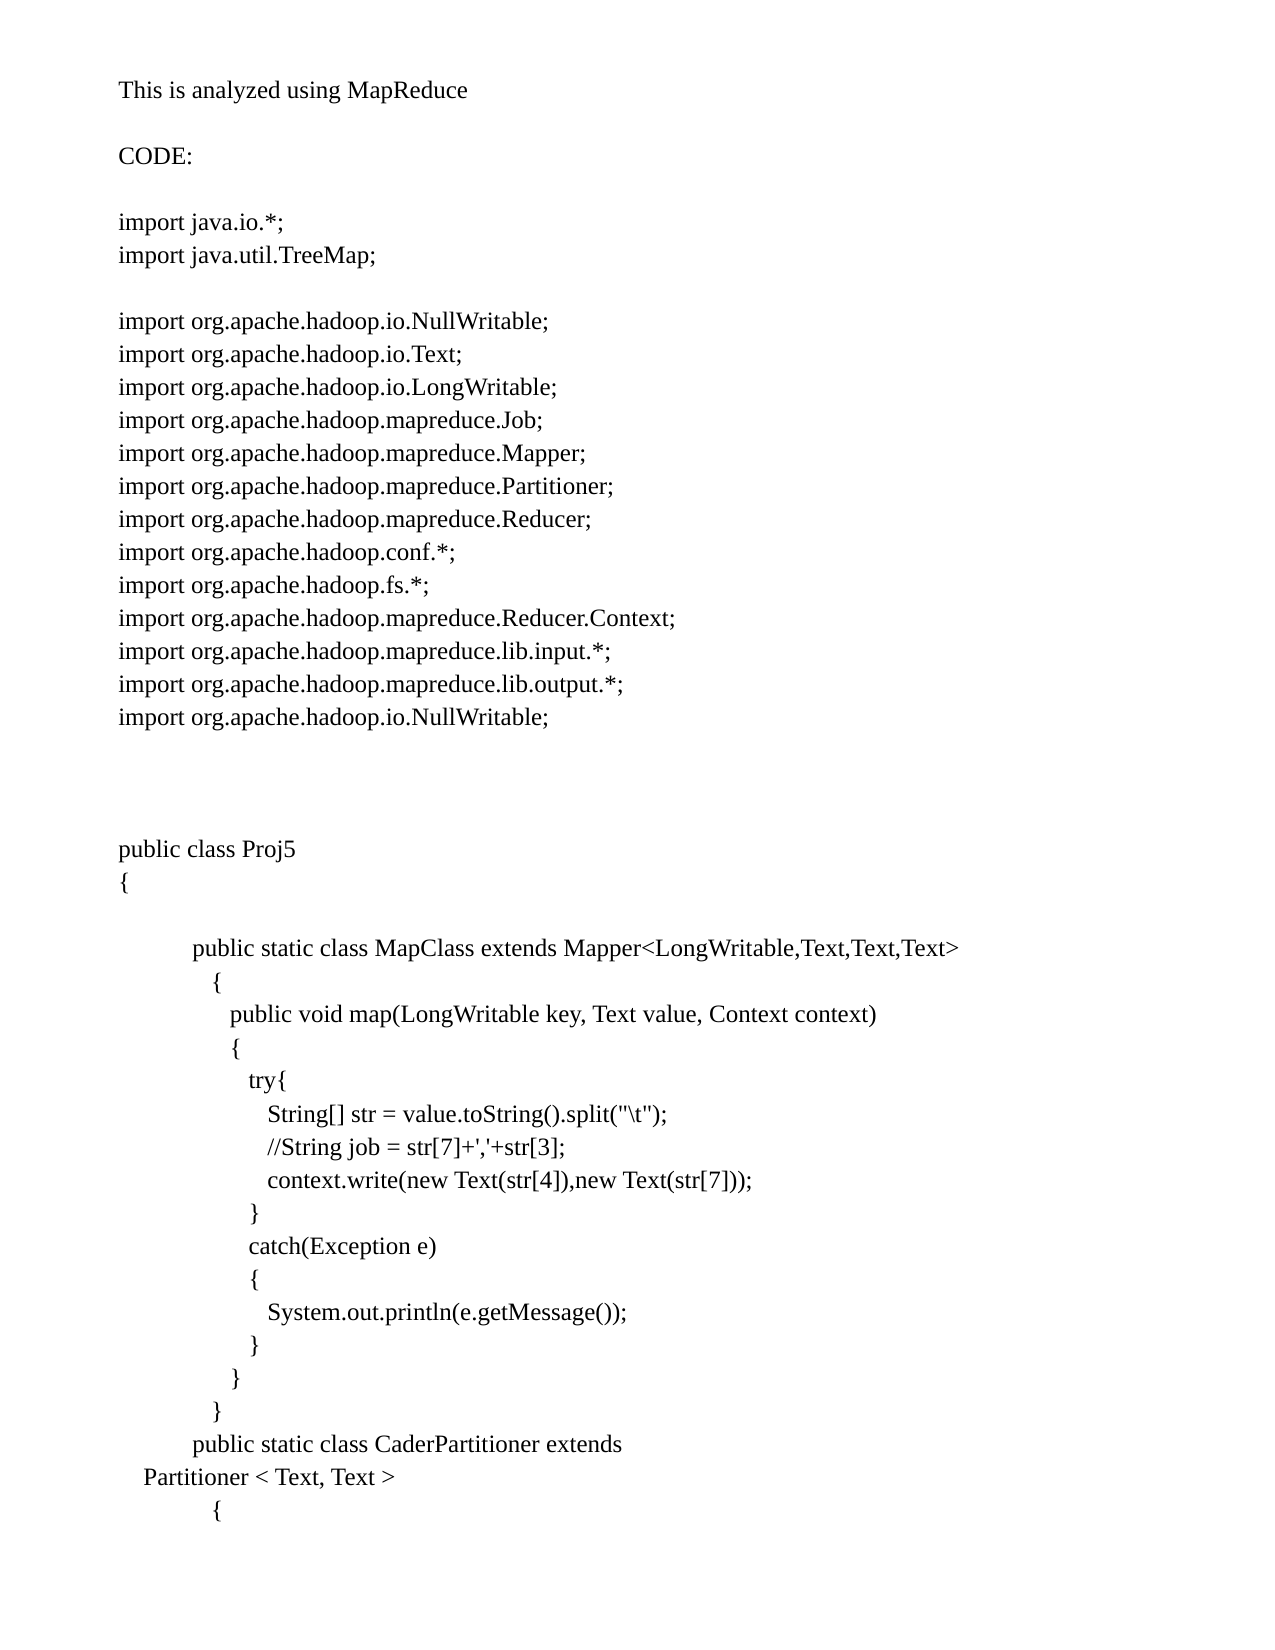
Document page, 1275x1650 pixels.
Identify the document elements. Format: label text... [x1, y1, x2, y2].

text import org.apache.hadoop.fs.*; [118, 570, 1157, 599]
text try{ [118, 1066, 1157, 1094]
text String[] str = value.toString().split("\t"); [118, 1099, 1157, 1127]
text } [118, 1330, 1157, 1358]
text import org.apache.hadoop.mapreduce.Partitioner; [118, 471, 1157, 500]
text { [118, 1495, 1157, 1524]
text public static class CaderPartitioner extends [118, 1429, 1157, 1458]
text import java.io.*; [118, 207, 1157, 236]
text import org.apache.hadoop.mapreduce.Reducer; [118, 504, 1157, 533]
text import org.apache.hadoop.conf.*; [118, 537, 1157, 566]
text import org.apache.hadoop.io.Text; [118, 339, 1157, 368]
text Partitioner < Text, Text > [118, 1462, 1157, 1491]
text import org.apache.hadoop.io.NullWritable; [118, 306, 1157, 335]
text public void map(LongWritable key, Text value, Context context) [118, 999, 1157, 1028]
text import org.apache.hadoop.mapreduce.Reducer.Context; [118, 603, 1157, 632]
text //String job = str[7]+','+str[3]; [118, 1132, 1157, 1160]
text catch(Exception e) [118, 1231, 1157, 1259]
text import org.apache.hadoop.io.LongWritable; [118, 372, 1157, 401]
text import java.util.TreeMap; [118, 240, 1157, 269]
text { [118, 1033, 1157, 1061]
text public static class MapClass extends Mapper<LongWritable,Text,Text,Text> [118, 933, 1157, 962]
text This is analyzed using MapReduce [118, 75, 1157, 104]
text } [118, 1363, 1157, 1392]
text import org.apache.hadoop.io.NullWritable; [118, 702, 1157, 731]
text } [118, 1396, 1157, 1424]
text public class Proj5 [118, 834, 1157, 863]
text { [118, 967, 1157, 995]
text } [118, 1198, 1157, 1226]
text import org.apache.hadoop.mapreduce.lib.input.*; [118, 636, 1157, 665]
text import org.apache.hadoop.mapreduce.Job; [118, 405, 1157, 434]
text CODE: [118, 141, 1157, 170]
text import org.apache.hadoop.mapreduce.lib.output.*; [118, 669, 1157, 698]
text System.out.println(e.getMessage()); [118, 1297, 1157, 1326]
text import org.apache.hadoop.mapreduce.Mapper; [118, 438, 1157, 467]
text { [118, 1264, 1157, 1292]
text context.write(new Text(str[4]),new Text(str[7])); [118, 1165, 1157, 1193]
text { [118, 867, 1157, 896]
